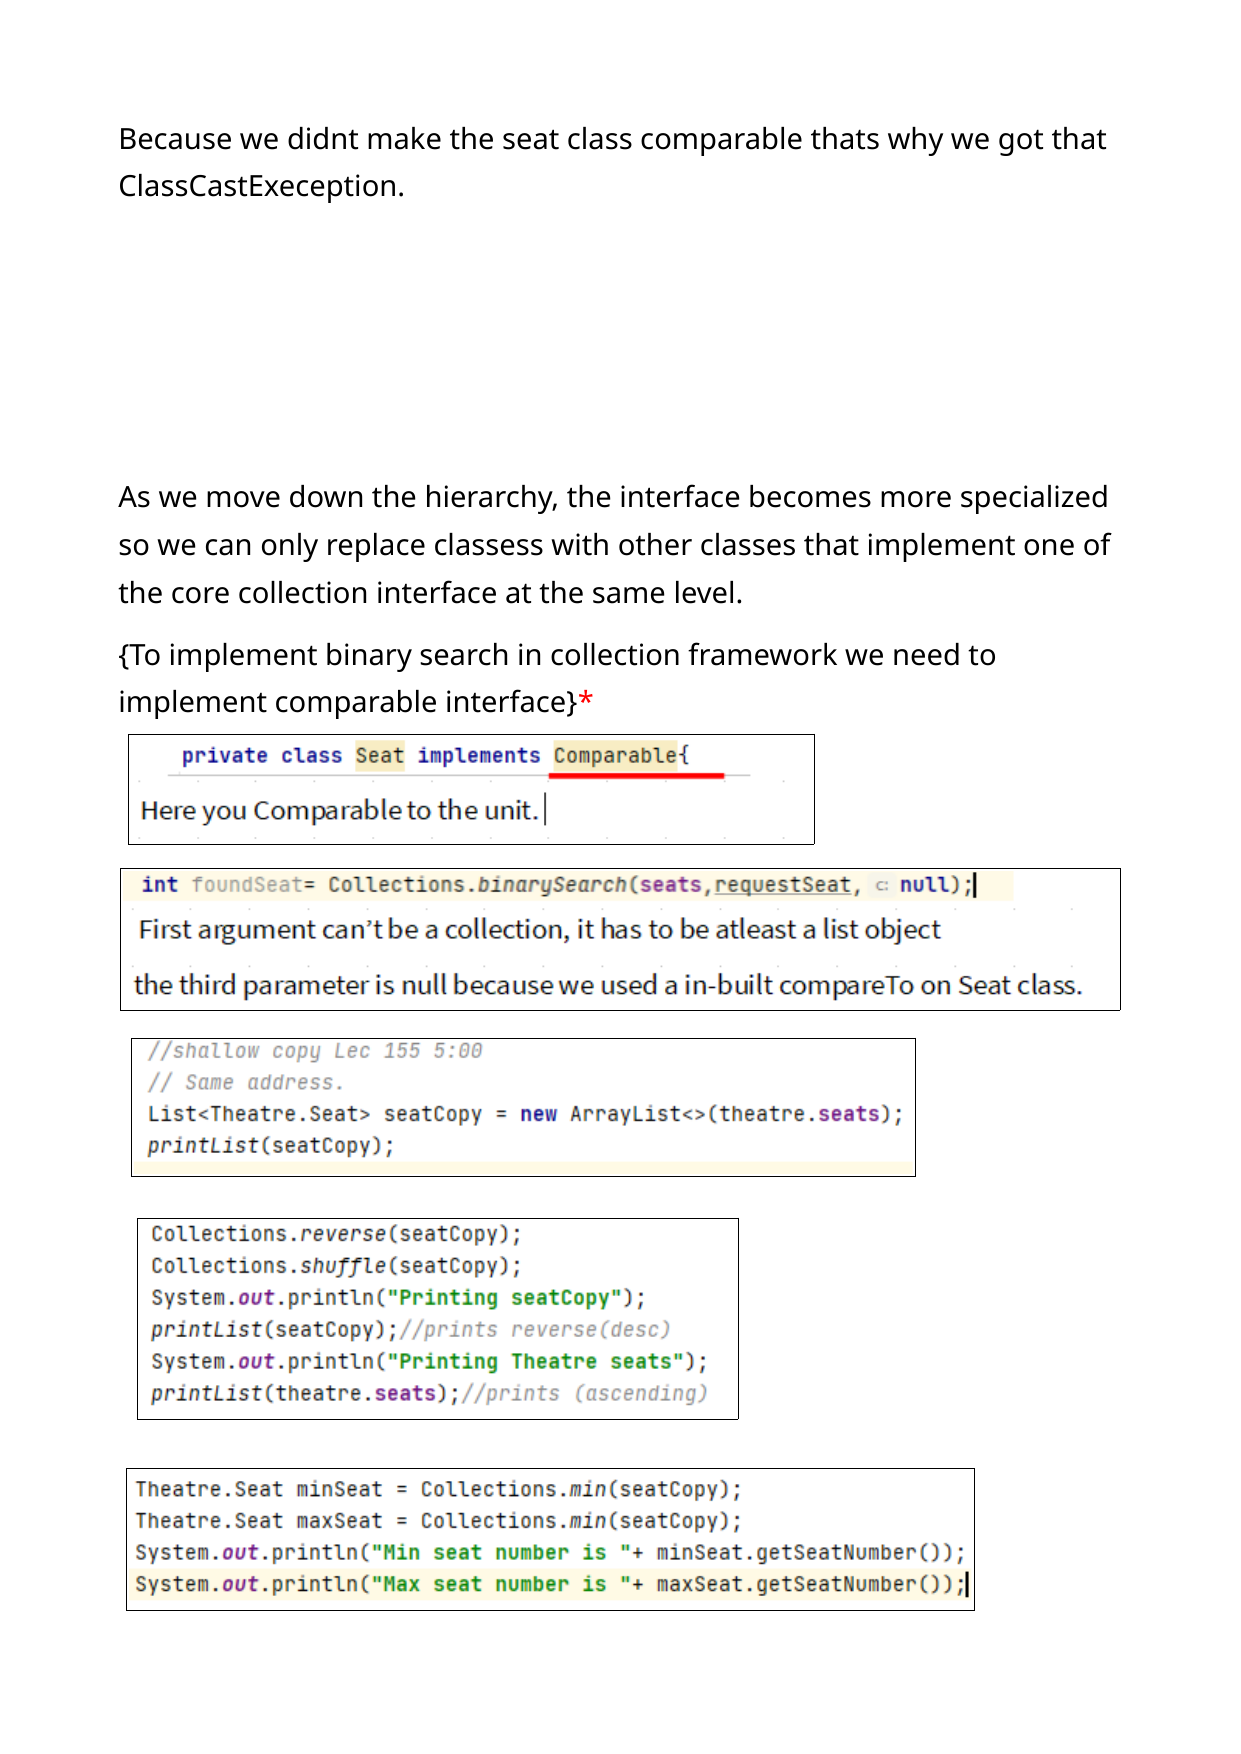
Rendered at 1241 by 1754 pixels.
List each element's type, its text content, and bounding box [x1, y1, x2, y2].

text {To implement binary search in collection framework we need to implement comparable interface}* [118, 634, 1122, 721]
picture [134, 1040, 913, 1174]
picture [129, 1471, 972, 1608]
text As we move down the hierarchy, the interface becomes more specialized so we can only replace classess with other classes that implement one of the core collection interface at the same level. [118, 477, 1122, 612]
text Because we didnt make the seat class comparable thats why we got that ClassCastExeception. [118, 118, 1122, 205]
picture [123, 871, 1118, 1008]
picture [131, 736, 811, 842]
picture [139, 1220, 736, 1416]
